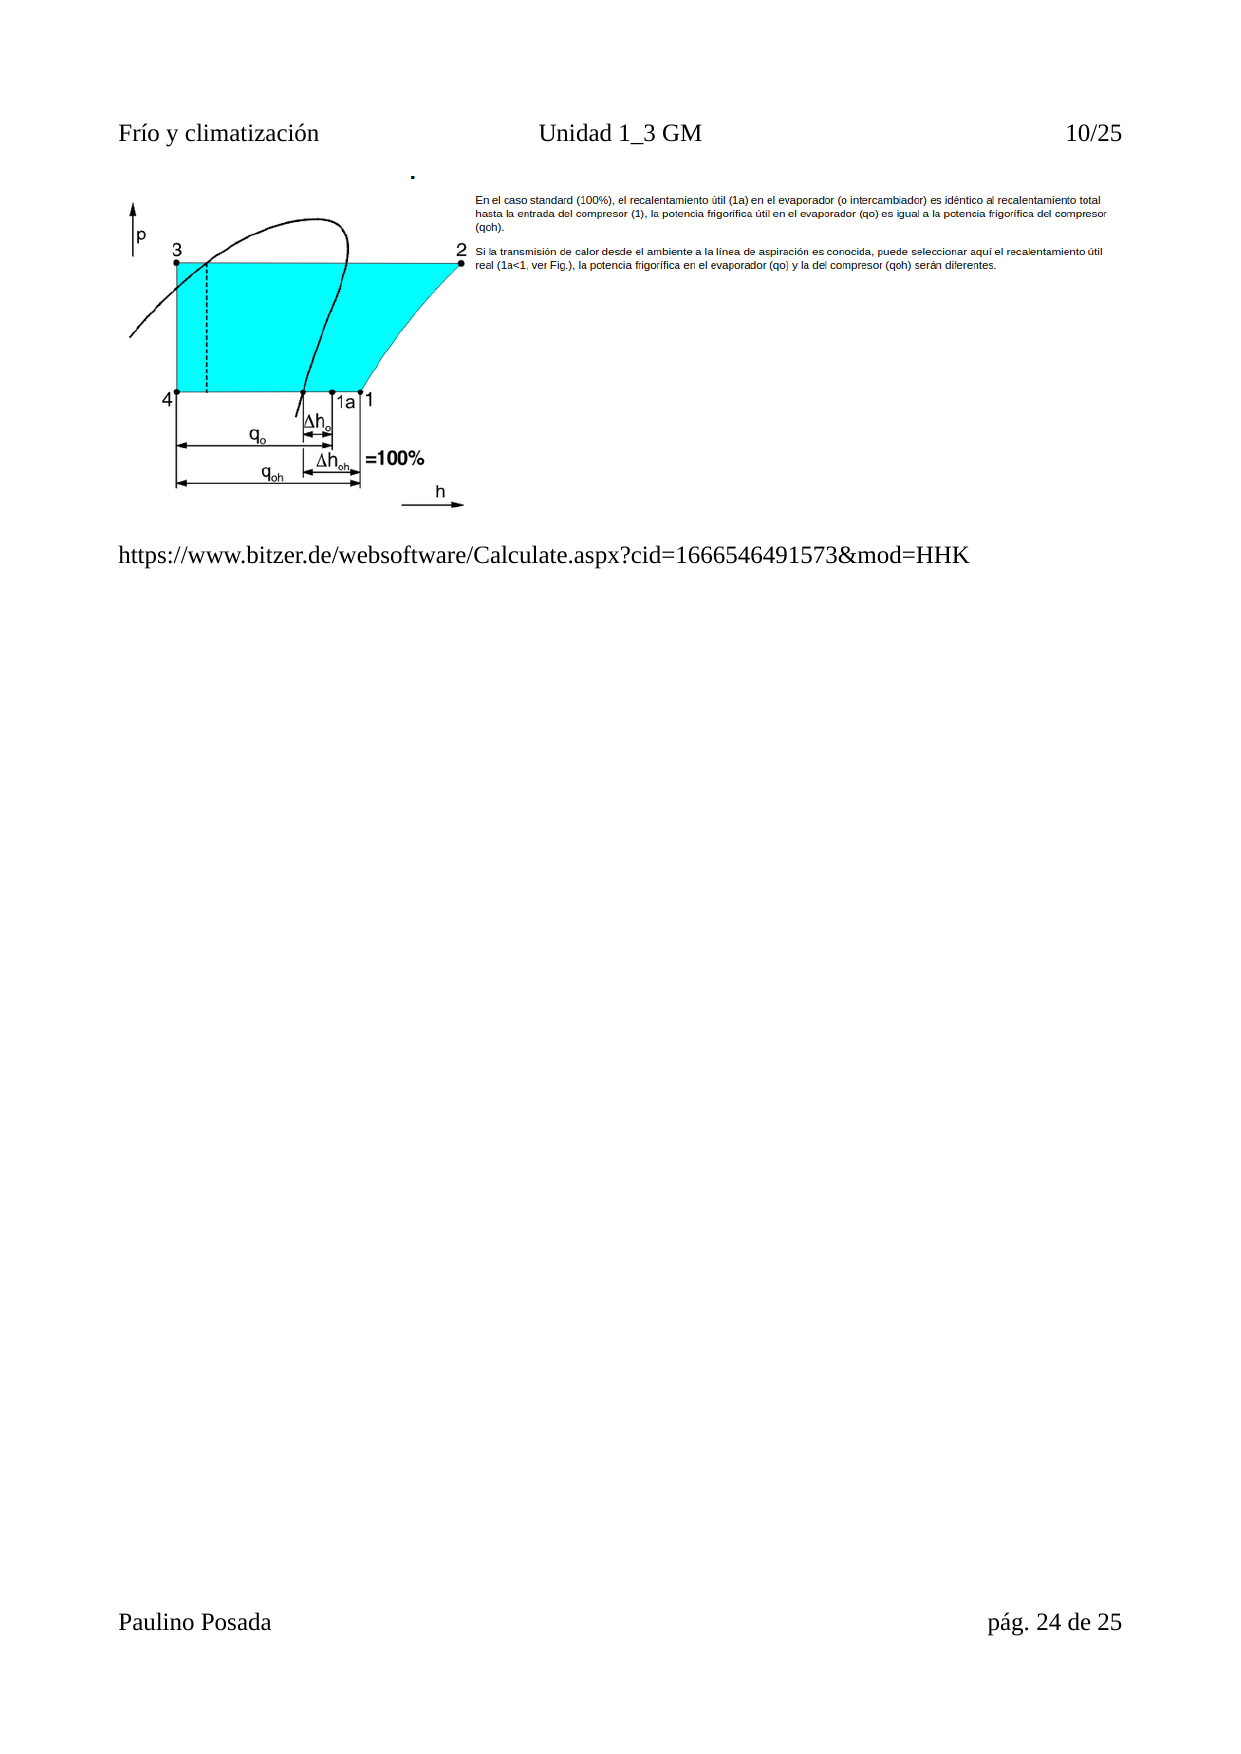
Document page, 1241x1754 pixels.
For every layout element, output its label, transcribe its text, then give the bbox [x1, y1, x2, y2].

picture [118, 176, 1123, 527]
text https://www.bitzer.de/websoftware/Calculate.aspx?cid=1666546491573&mod=HHK [118, 527, 1122, 569]
